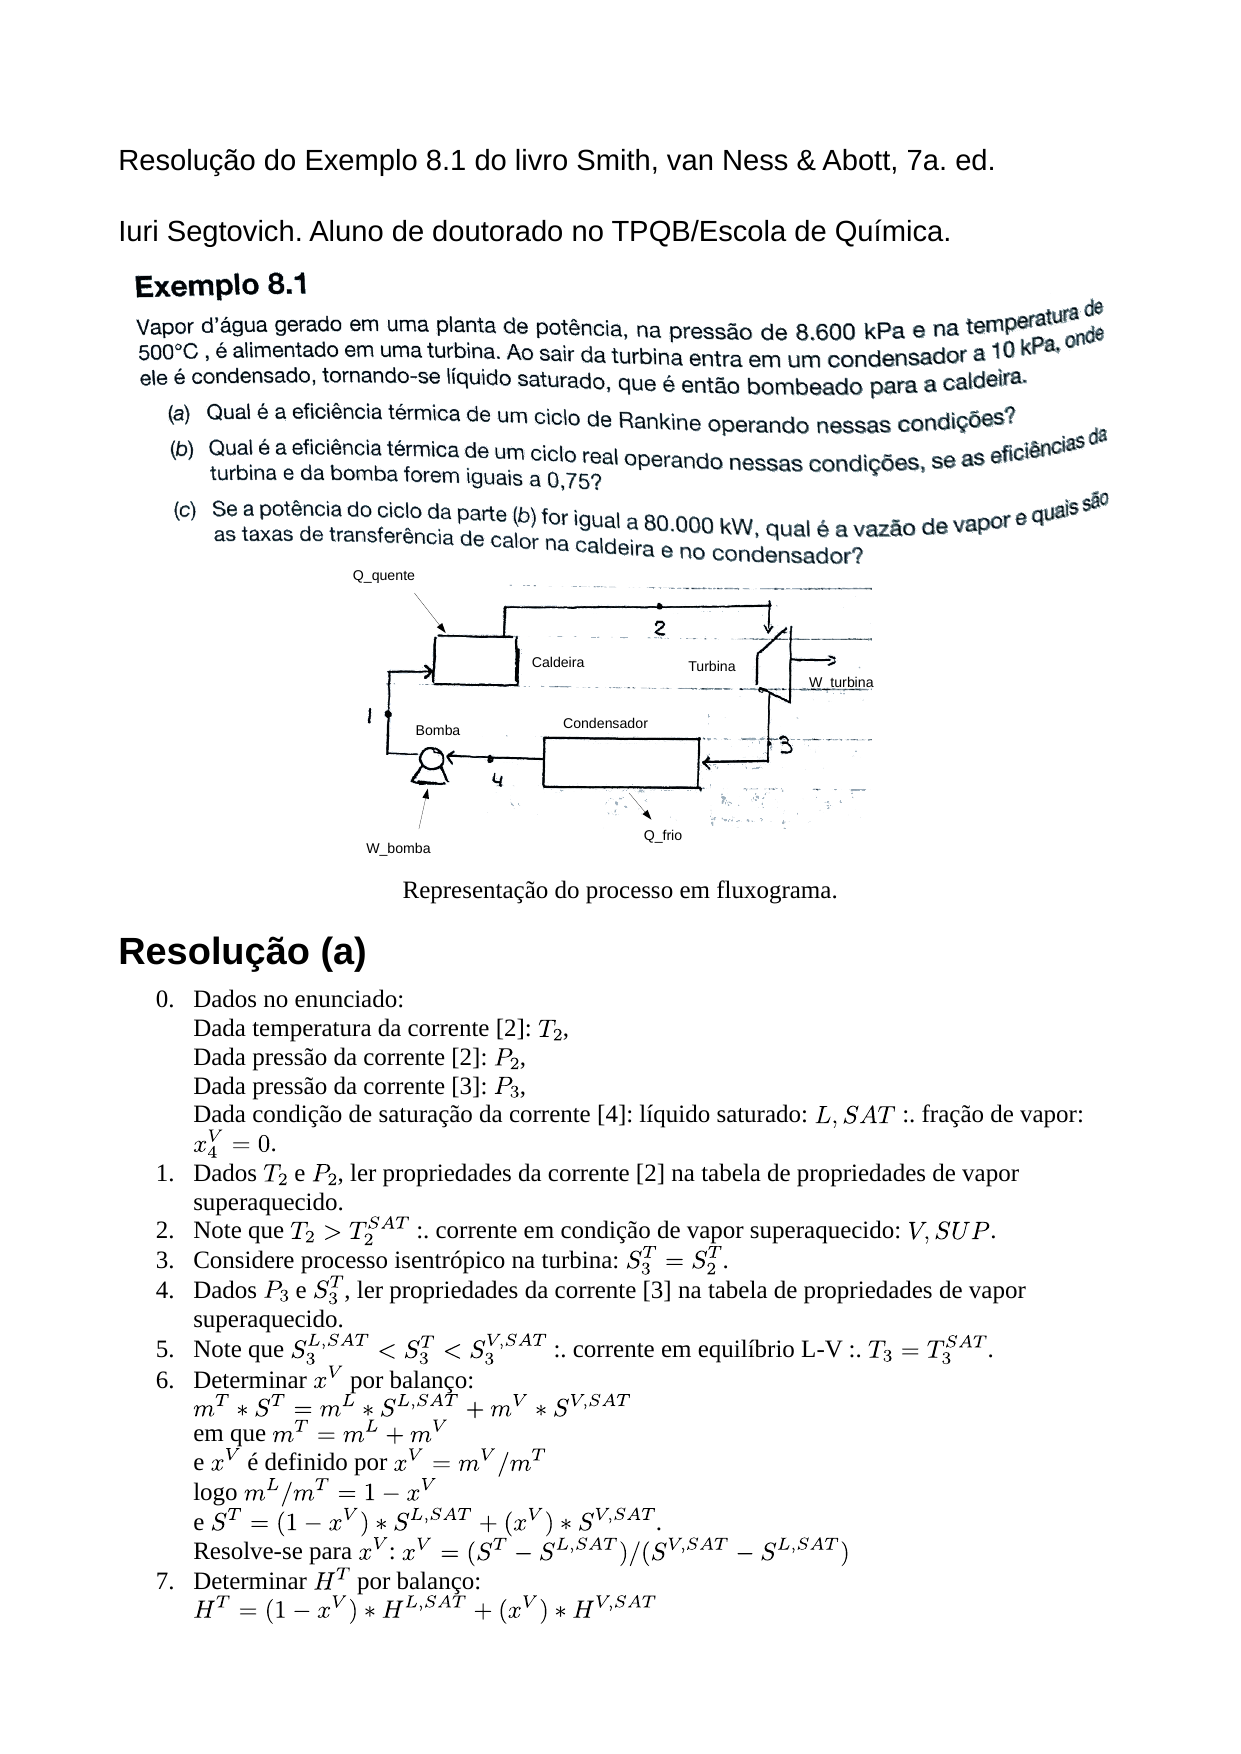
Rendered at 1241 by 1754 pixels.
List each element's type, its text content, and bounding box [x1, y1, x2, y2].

list Considere processo isentrópico na turbina: . [723, 1245, 1122, 1275]
list Dados no enunciado: Dada temperatura da corrente [2]: , Dada pressão da corrente [2]: , Dada pressão da corrente [3]: , Dada condição de saturação da corrente [4]: líquido saturado: :. fração de vapor: . [156, 984, 1122, 1158]
list Dados e , ler propriedades da corrente [3] na tabela de propriedades de vapor superaquecido. [156, 1275, 1122, 1333]
text Representação do processo em fluxograma. [118, 875, 1122, 903]
list Considere processo isentrópico na turbina: . [156, 1245, 625, 1275]
list Determinar por balanço: em que e é definido por logo e . Resolve-se para : [156, 1365, 1122, 1566]
list Note que :. corrente em equilíbrio L-V :. . [547, 1333, 1122, 1365]
list Dados e , ler propriedades da corrente [2] na tabela de propriedades de vapor superaquecido. [156, 1158, 1122, 1215]
list Determinar por balanço: [156, 1566, 1122, 1624]
subtitle Resolução (a) [118, 928, 1122, 972]
list Note que :. corrente em condição de vapor superaquecido: . [156, 1215, 1122, 1245]
list Note que :. corrente em equilíbrio L-V :. . [156, 1333, 290, 1365]
title Resolução do Exemplo 8.1 do livro Smith, van Ness & Abott, 7a. ed. [118, 143, 1122, 177]
subtitle Iuri Segtovich. Aluno de doutorado no TPQB/Escola de Química. [118, 214, 1122, 248]
picture [118, 260, 1123, 565]
